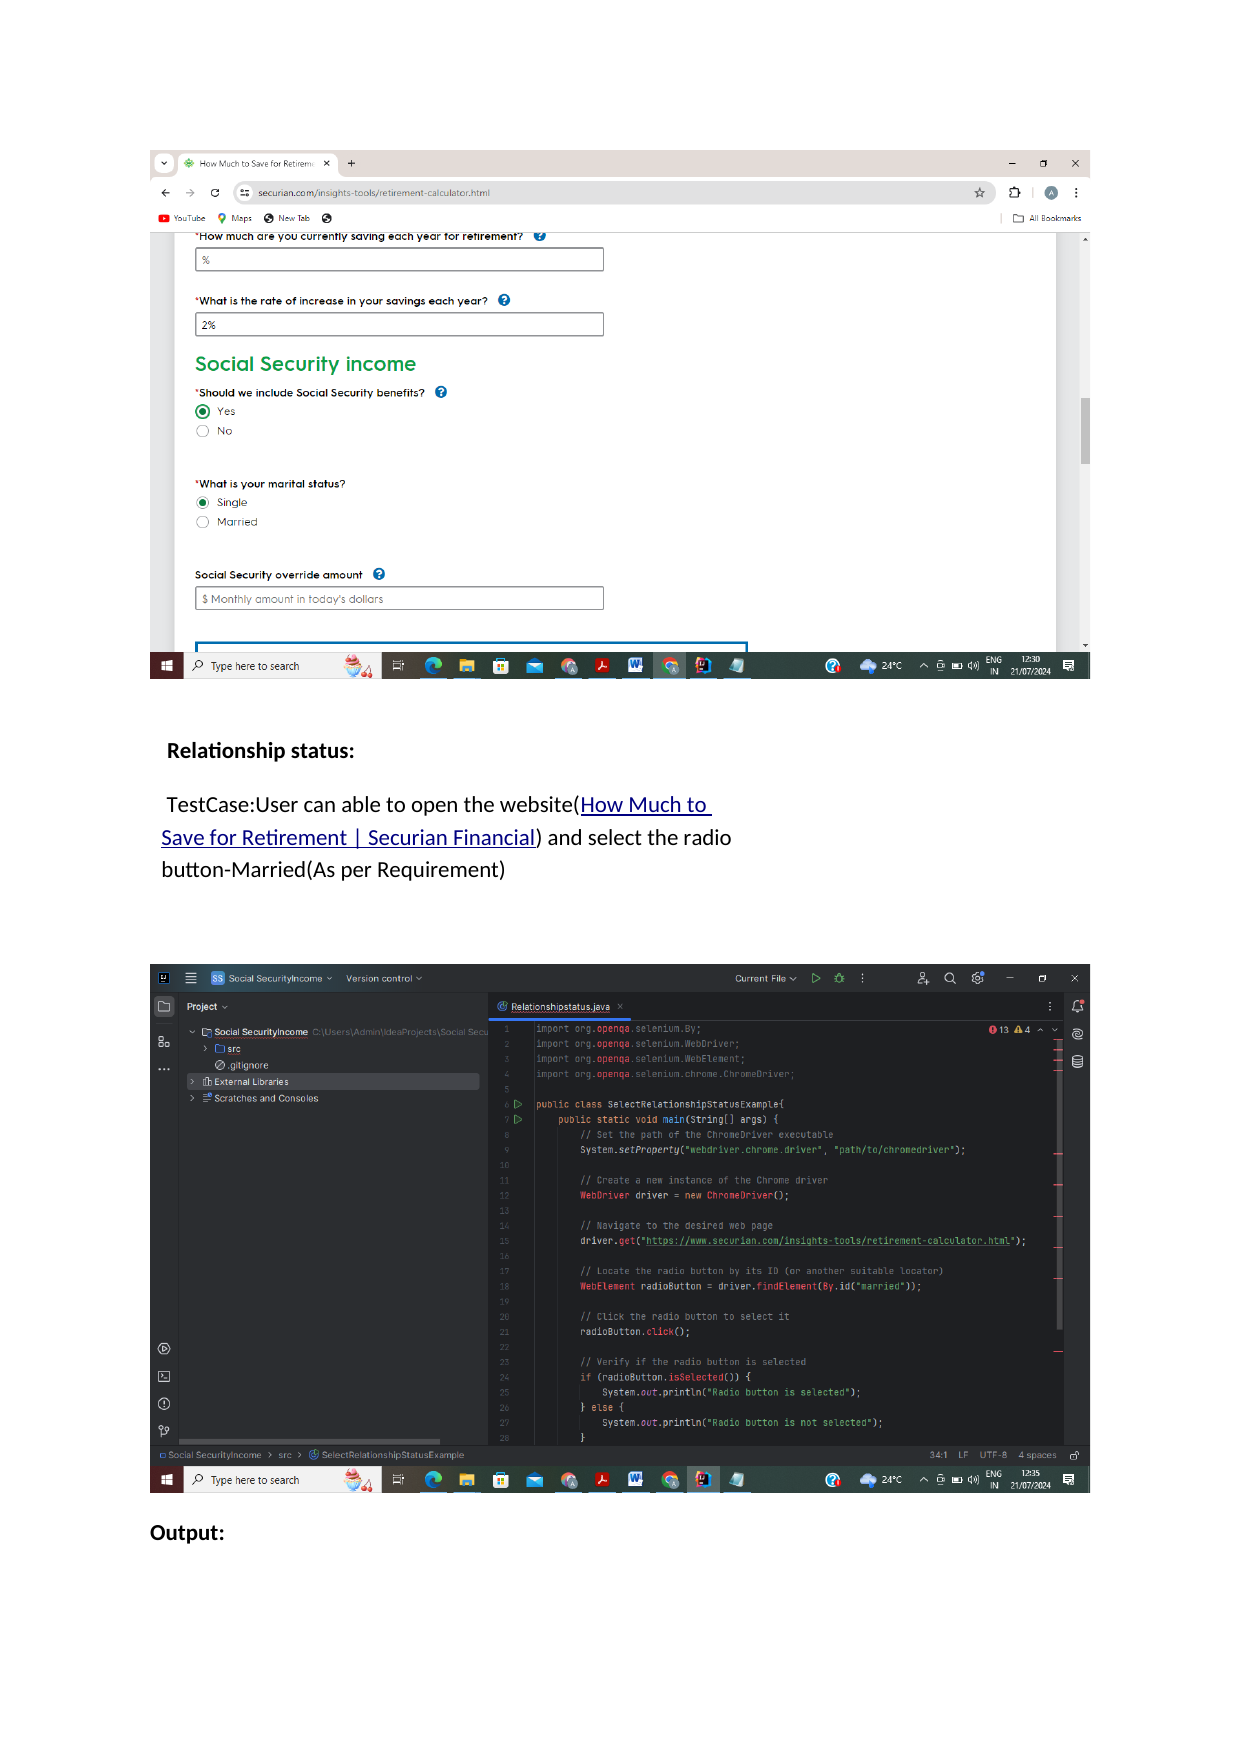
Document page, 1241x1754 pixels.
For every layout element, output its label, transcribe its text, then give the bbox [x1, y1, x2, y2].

text Output: [150, 1518, 1090, 1546]
table_header Relationship status: TestCase:User can able to open the website(How Much to Save for Retirement | Securian Financial) and select the radio button-Married(As per Requirement) [151, 735, 766, 964]
